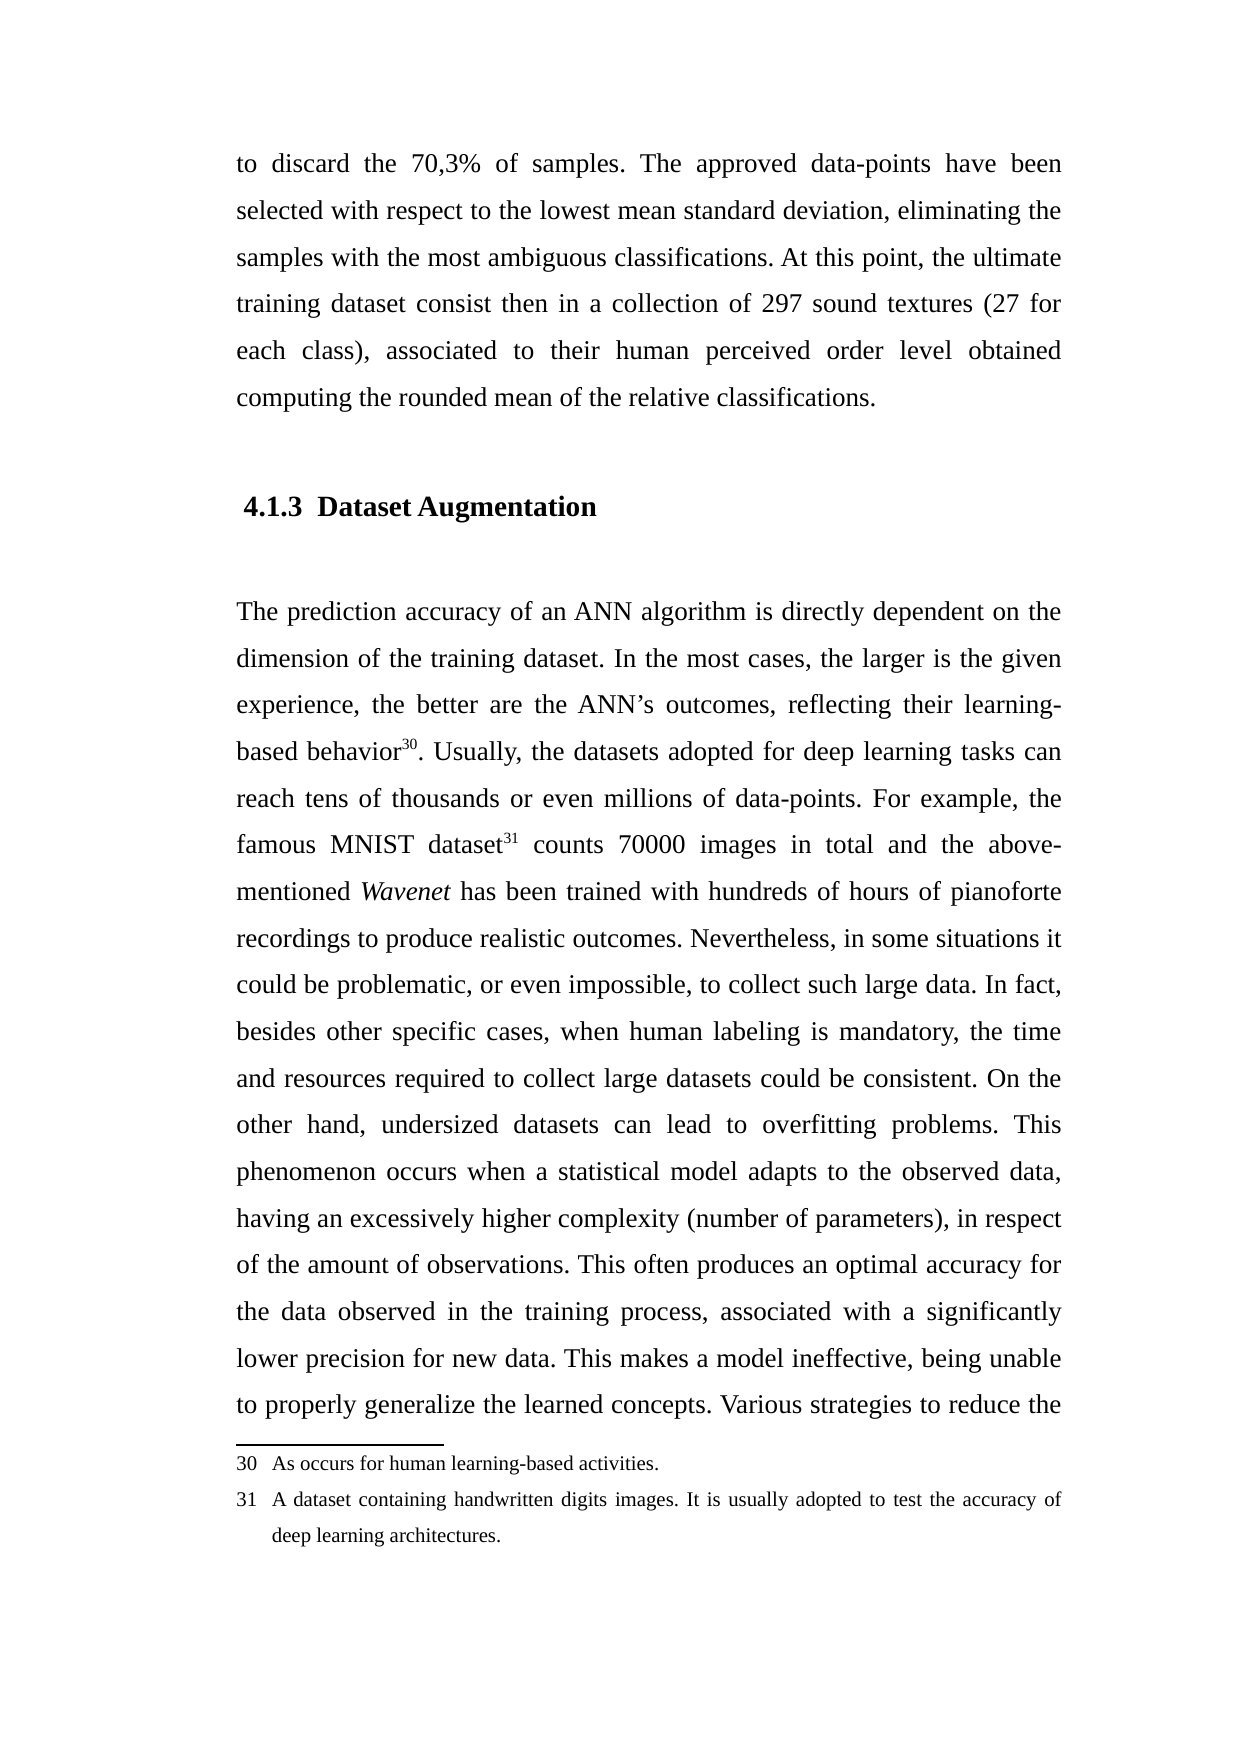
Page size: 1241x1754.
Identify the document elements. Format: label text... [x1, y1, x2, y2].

text As occurs for human learning-based activities. [236, 1451, 1063, 1475]
subtitle Dataset Augmentation [236, 489, 1063, 523]
text The prediction accuracy of an ANN algorithm is directly dependent on the dimension of the training dataset. In the most cases, the larger is the given experience, the better are the ANN’s outcomes, reflecting their learning-based behavior. Usually, the datasets adopted for deep learning tasks can reach tens of thousands or even millions of data-points. For example, the famous MNIST dataset counts 70000 images in total and the above-mentioned Wavenet has been trained with hundreds of hours of pianoforte recordings to produce realistic outcomes. Nevertheless, in some situations it could be problematic, or even impossible, to collect such large data. In fact, besides other specific cases, when human labeling is mandatory, the time and resources required to collect large datasets could be consistent. On the other hand, undersized datasets can lead to overfitting problems. This phenomenon occurs when a statistical model adapts to the observed data, having an excessively higher complexity (number of parameters), in respect of the amount of observations. This often produces an optimal accuracy for the data observed in the training process, associated with a significantly lower precision for new data. This makes a model ineffective, being unable to properly generalize the learned concepts. Various strategies to reduce the [236, 595, 1063, 1419]
text A dataset containing handwritten digits images. It is usually adopted to test the accuracy of deep learning architectures. [236, 1487, 1063, 1547]
text to discard the 70,3% of samples. The approved data-points have been selected with respect to the lowest mean standard deviation, eliminating the samples with the most ambiguous classifications. At this point, the ultimate training dataset consist then in a collection of 297 sound textures (27 for each class), associated to their human perceived order level obtained computing the rounded mean of the relative classifications. [236, 148, 1063, 412]
